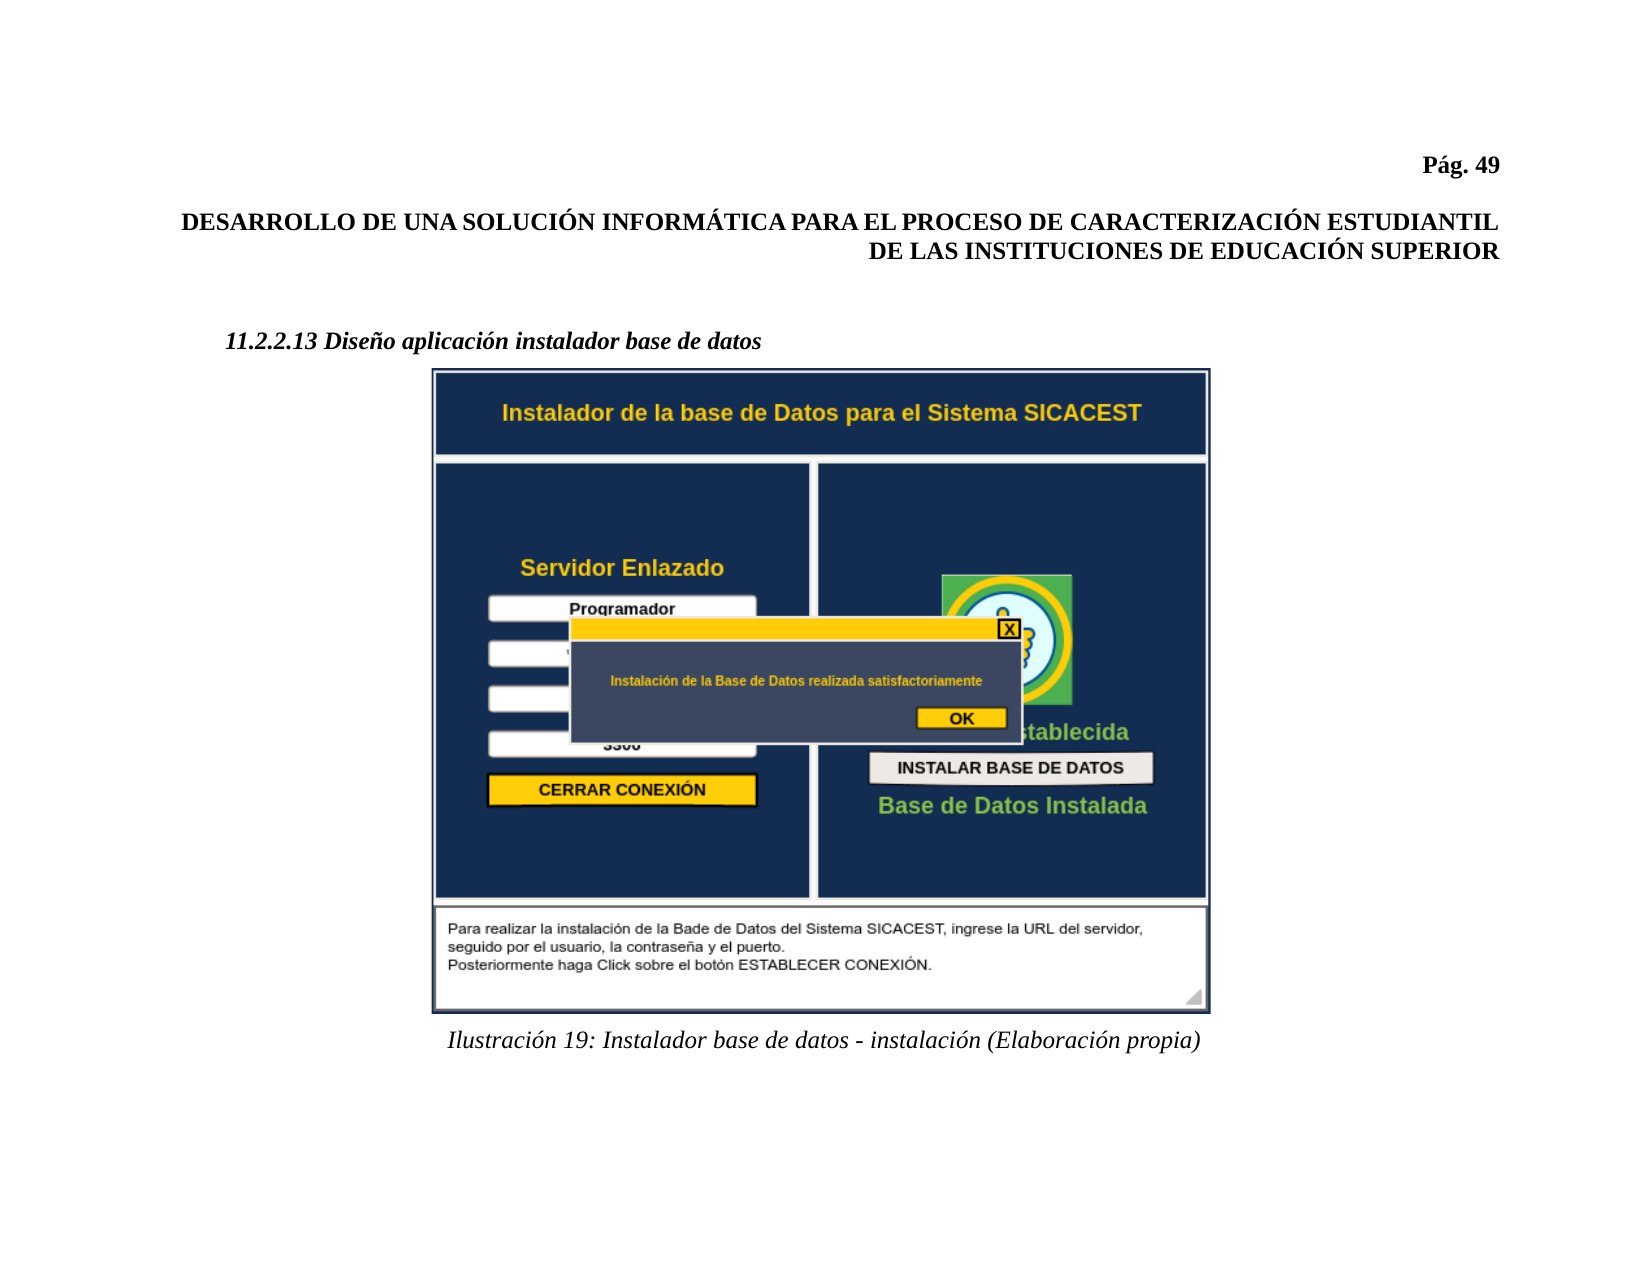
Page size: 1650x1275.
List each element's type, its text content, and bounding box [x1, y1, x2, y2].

picture [431, 368, 1211, 1014]
subtitle 11.2.2.13 Diseño aplicación instalador base de datos [150, 326, 1500, 354]
text Ilustración 19: Instalador base de datos - instalación (Elaboración propia) [432, 1025, 1218, 1054]
